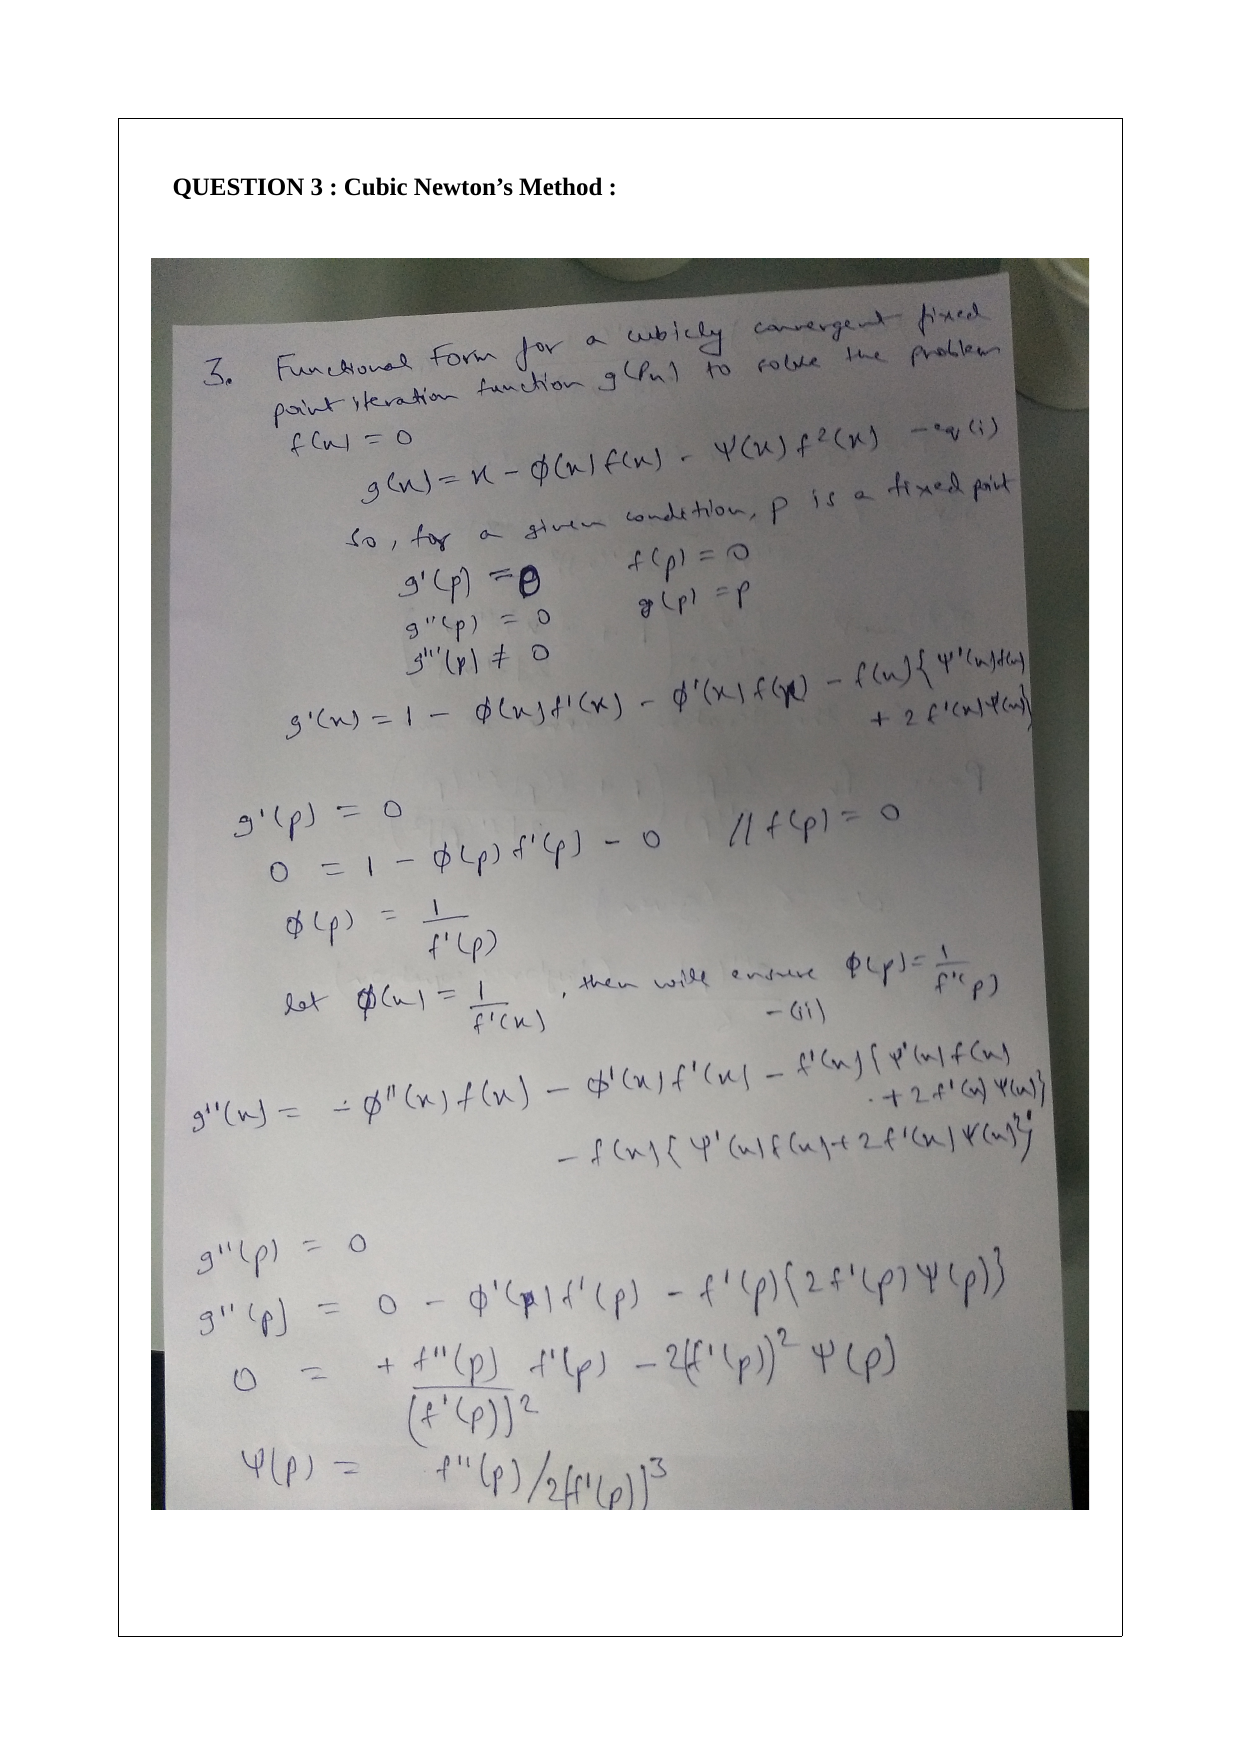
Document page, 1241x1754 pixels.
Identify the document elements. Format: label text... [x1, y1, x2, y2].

picture [151, 258, 1090, 1510]
text QUESTION 3 : Cubic Newton’s Method : [172, 172, 1068, 201]
